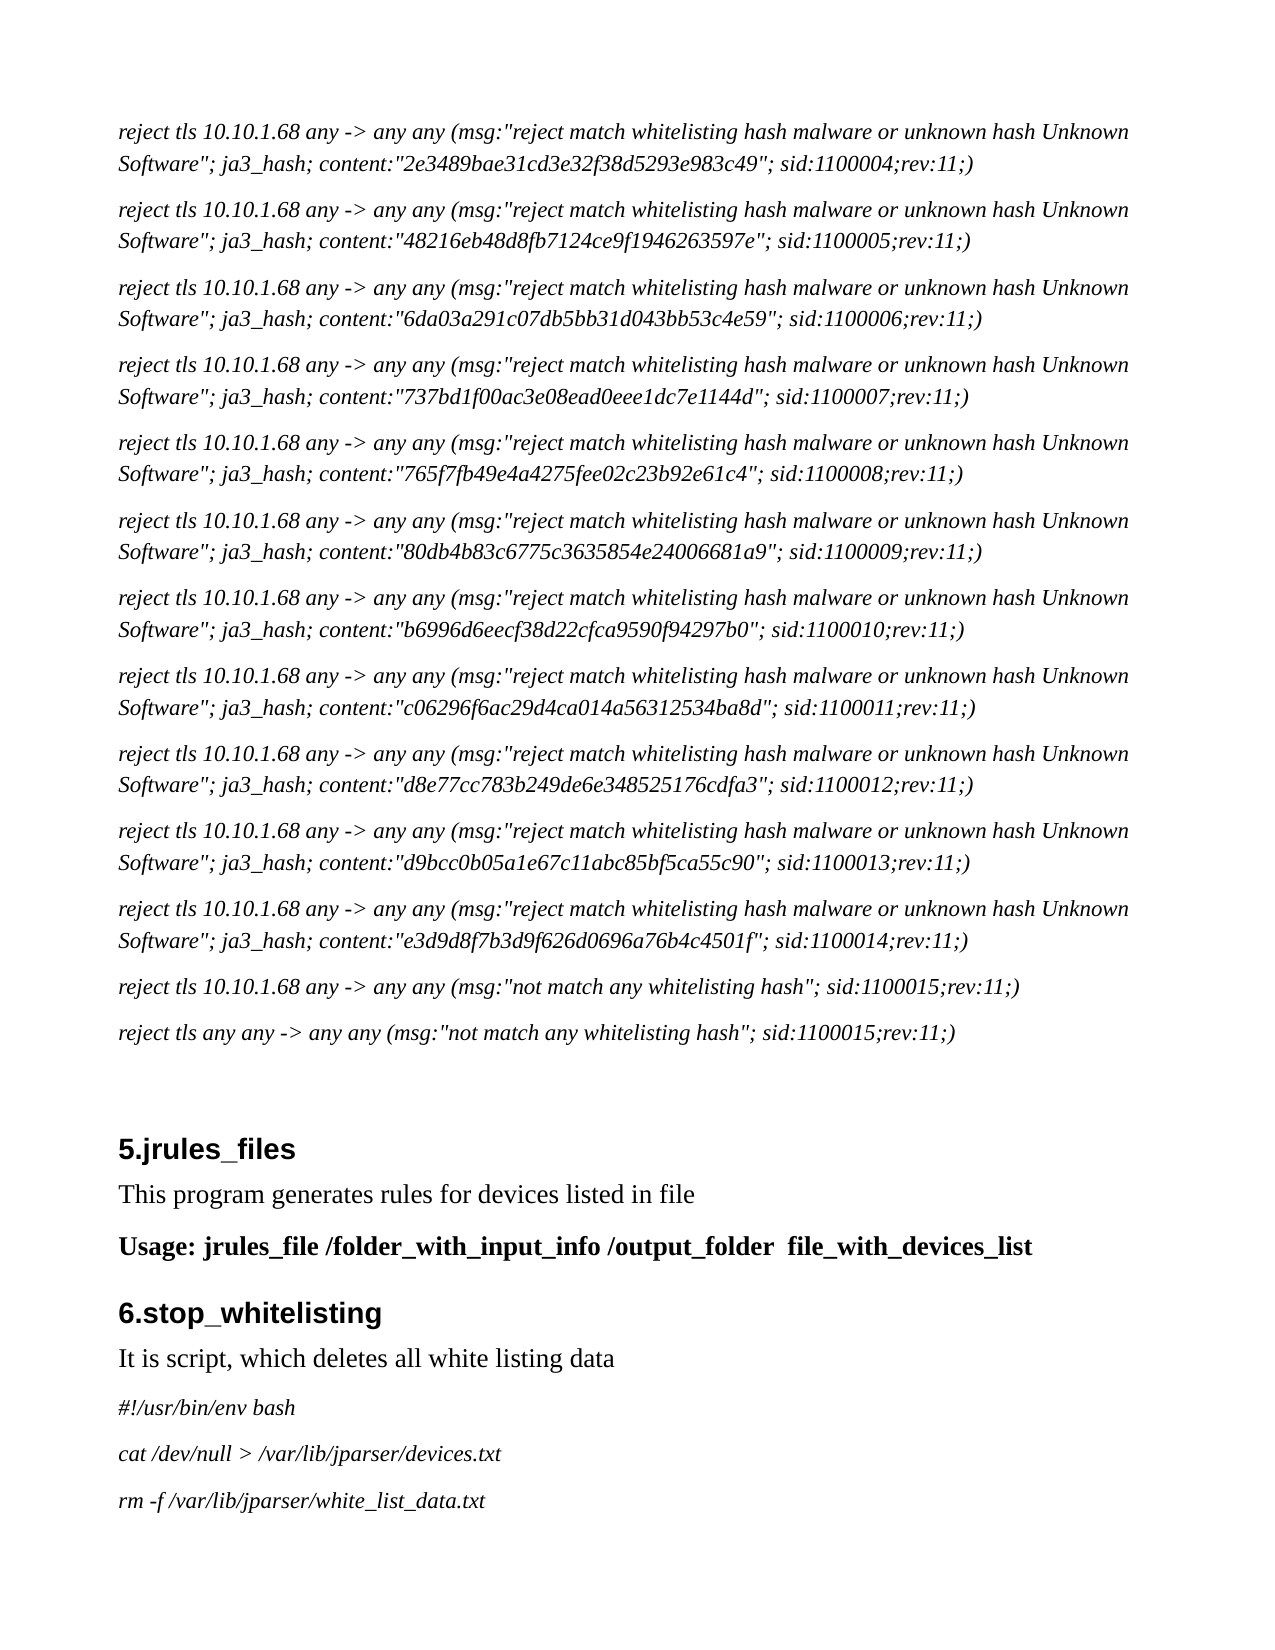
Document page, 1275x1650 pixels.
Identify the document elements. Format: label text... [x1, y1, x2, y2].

text cat /dev/null > /var/lib/jparser/devices.txt [118, 1441, 1157, 1467]
text reject tls 10.10.1.68 any -> any any (msg:"reject match whitelisting hash malware or unknown hash Unknown Software"; ja3_hash; content:"2e3489bae31cd3e32f38d5293e983c49"; sid:1100004;rev:11;) [118, 118, 1157, 176]
text reject tls 10.10.1.68 any -> any any (msg:"reject match whitelisting hash malware or unknown hash Unknown Software"; ja3_hash; content:"c06296f6ac29d4ca014a56312534ba8d"; sid:1100011;rev:11;) [118, 662, 1157, 720]
text reject tls 10.10.1.68 any -> any any (msg:"reject match whitelisting hash malware or unknown hash Unknown Software"; ja3_hash; content:"48216eb48d8fb7124ce9f1946263597e"; sid:1100005;rev:11;) [118, 196, 1157, 254]
text reject tls 10.10.1.68 any -> any any (msg:"reject match whitelisting hash malware or unknown hash Unknown Software"; ja3_hash; content:"737bd1f00ac3e08ead0eee1dc7e1144d"; sid:1100007;rev:11;) [118, 351, 1157, 409]
text reject tls 10.10.1.68 any -> any any (msg:"not match any whitelisting hash"; sid:1100015;rev:11;) [118, 973, 1157, 999]
text reject tls 10.10.1.68 any -> any any (msg:"reject match whitelisting hash malware or unknown hash Unknown Software"; ja3_hash; content:"e3d9d8f7b3d9f626d0696a76b4c4501f"; sid:1100014;rev:11;) [118, 895, 1157, 953]
text reject tls 10.10.1.68 any -> any any (msg:"reject match whitelisting hash malware or unknown hash Unknown Software"; ja3_hash; content:"b6996d6eecf38d22cfca9590f94297b0"; sid:1100010;rev:11;) [118, 584, 1157, 642]
text reject tls any any -> any any (msg:"not match any whitelisting hash"; sid:1100015;rev:11;) [118, 1019, 1157, 1045]
text rm -f /var/lib/jparser/white_list_data.txt [118, 1487, 1157, 1513]
subtitle 6.stop_whitelisting [118, 1296, 1157, 1330]
text reject tls 10.10.1.68 any -> any any (msg:"reject match whitelisting hash malware or unknown hash Unknown Software"; ja3_hash; content:"d9bcc0b05a1e67c11abc85bf5ca55c90"; sid:1100013;rev:11;) [118, 817, 1157, 875]
text Usage: jrules_file /folder_with_input_info /output_folder file_with_devices_list [118, 1230, 1157, 1261]
text reject tls 10.10.1.68 any -> any any (msg:"reject match whitelisting hash malware or unknown hash Unknown Software"; ja3_hash; content:"80db4b83c6775c3635854e24006681a9"; sid:1100009;rev:11;) [118, 507, 1157, 564]
text reject tls 10.10.1.68 any -> any any (msg:"reject match whitelisting hash malware or unknown hash Unknown Software"; ja3_hash; content:"6da03a291c07db5bb31d043bb53c4e59"; sid:1100006;rev:11;) [118, 273, 1157, 331]
text #!/usr/bin/env bash [118, 1394, 1157, 1421]
text reject tls 10.10.1.68 any -> any any (msg:"reject match whitelisting hash malware or unknown hash Unknown Software"; ja3_hash; content:"765f7fb49e4a4275fee02c23b92e61c4"; sid:1100008;rev:11;) [118, 429, 1157, 487]
text reject tls 10.10.1.68 any -> any any (msg:"reject match whitelisting hash malware or unknown hash Unknown Software"; ja3_hash; content:"d8e77cc783b249de6e348525176cdfa3"; sid:1100012;rev:11;) [118, 740, 1157, 798]
text This program generates rules for devices listed in file [118, 1178, 1157, 1209]
text It is script, which deletes all white listing data [118, 1342, 1157, 1374]
subtitle 5.jrules_files [118, 1132, 1157, 1165]
